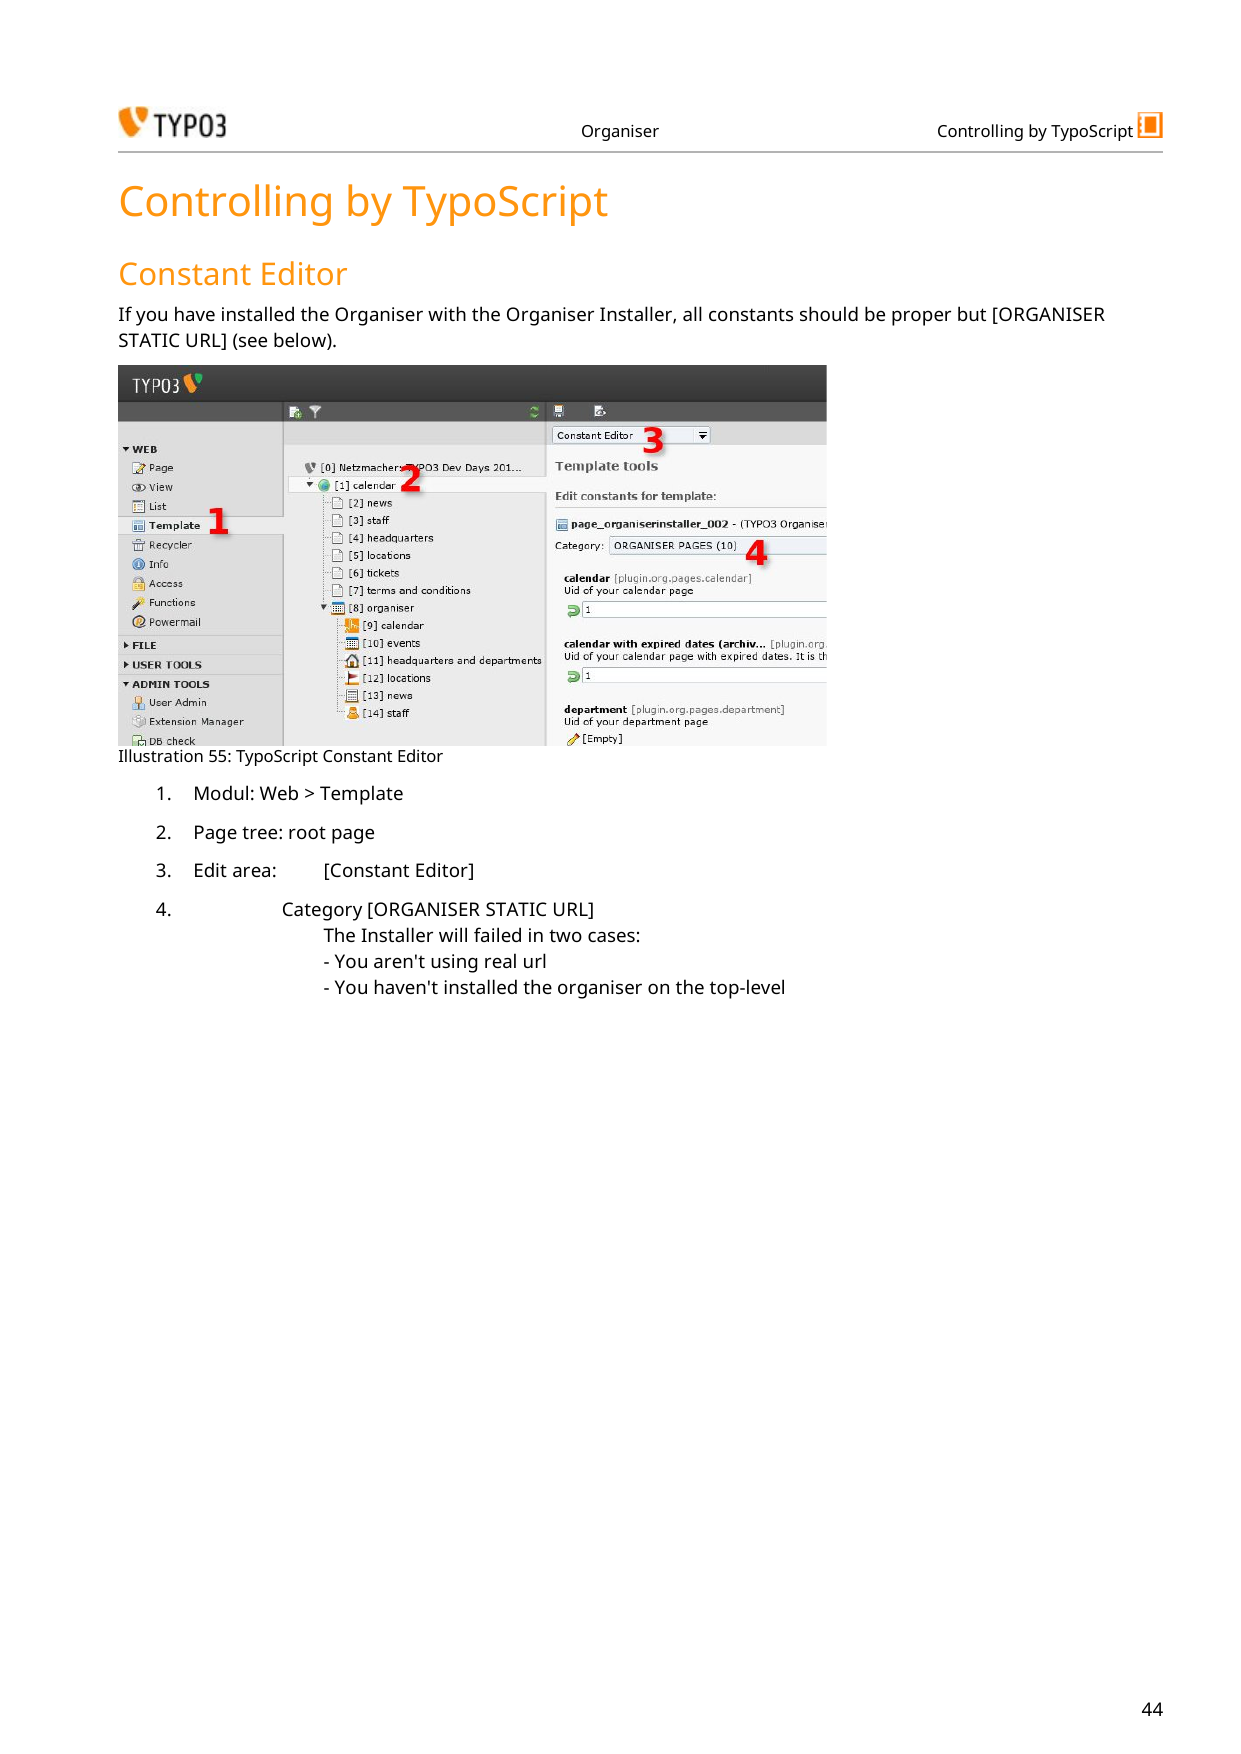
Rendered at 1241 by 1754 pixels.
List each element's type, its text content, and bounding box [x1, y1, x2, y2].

subtitle Controlling by TypoScript [118, 172, 1163, 229]
list Page tree: root page [156, 819, 1163, 845]
text If you have installed the Organiser with the Organiser Installer, all constants should be proper but [ORGANISER STATIC URL] (see below). [118, 301, 1163, 353]
list Category [ORGANISER STATIC URL] The Installer will failed in two cases: - You aren't using real url - You haven't installed the organiser on the top-level [156, 896, 1163, 1000]
text Illustration 55: TypoScript Constant Editor [118, 746, 827, 768]
subtitle Constant Editor [118, 252, 1163, 295]
picture [118, 106, 227, 138]
picture [118, 365, 827, 746]
picture [1137, 112, 1163, 138]
list Edit area: [Constant Editor] [156, 857, 1163, 883]
list Modul: Web > Template [156, 780, 1163, 806]
